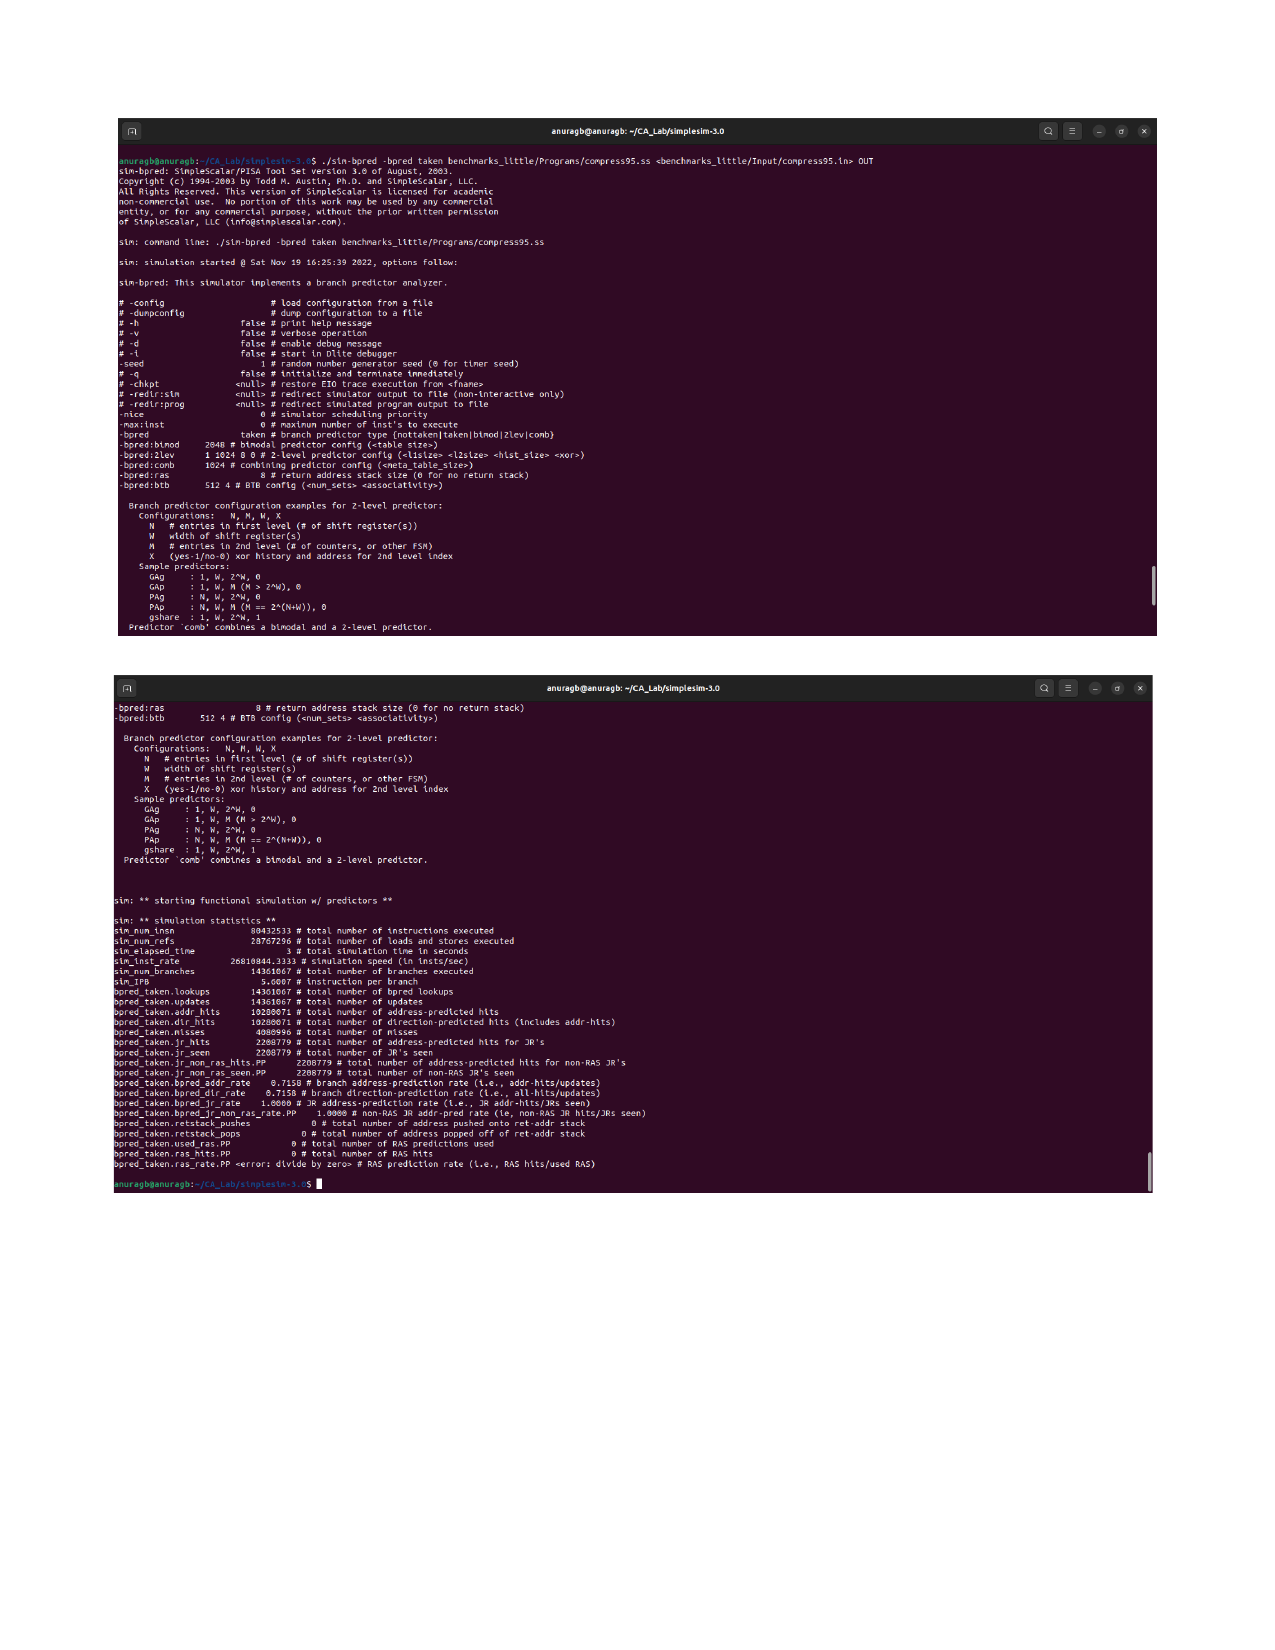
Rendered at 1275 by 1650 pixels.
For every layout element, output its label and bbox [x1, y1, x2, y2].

picture [113, 675, 1153, 1193]
picture [118, 118, 1157, 636]
